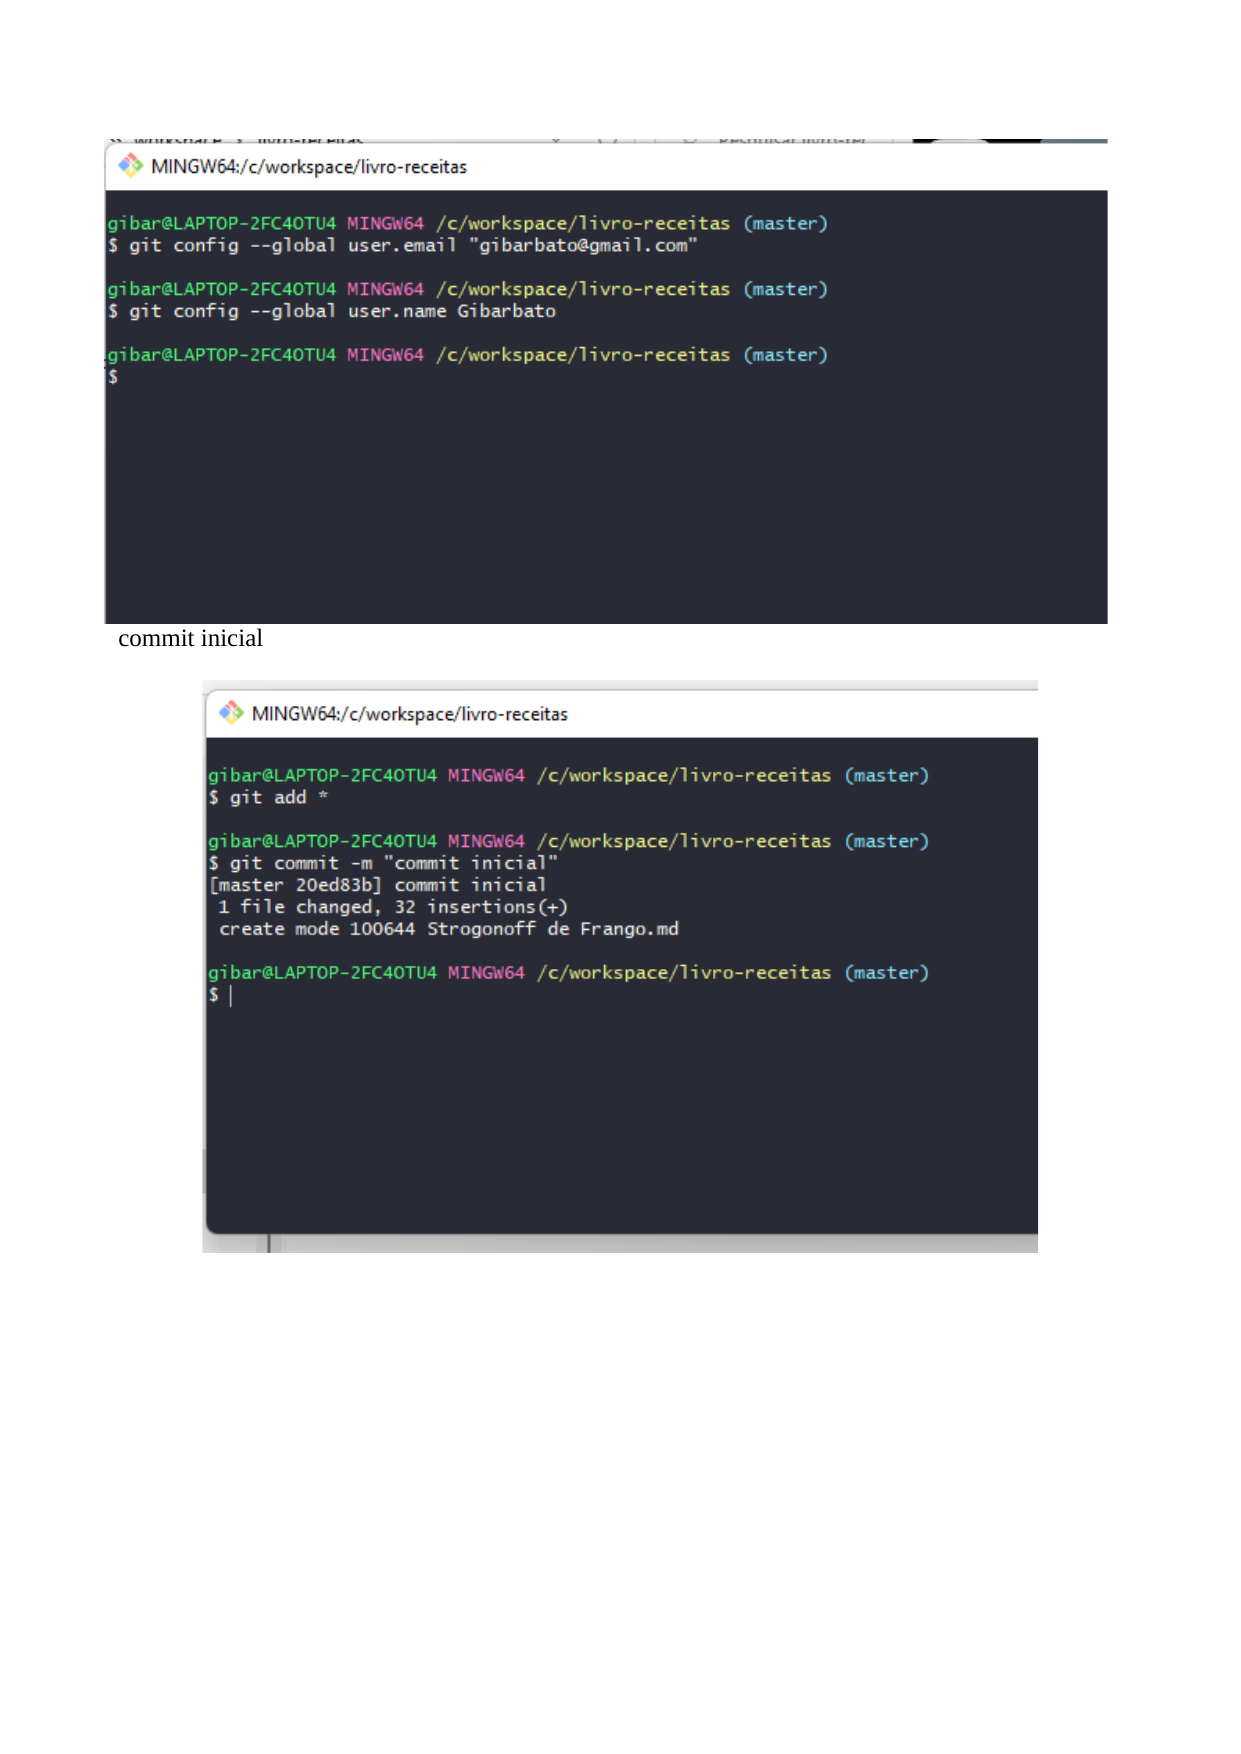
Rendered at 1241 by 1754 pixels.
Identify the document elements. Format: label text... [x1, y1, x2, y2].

text commit inicial [118, 118, 1122, 652]
picture [202, 680, 1039, 1253]
picture [103, 139, 1108, 624]
